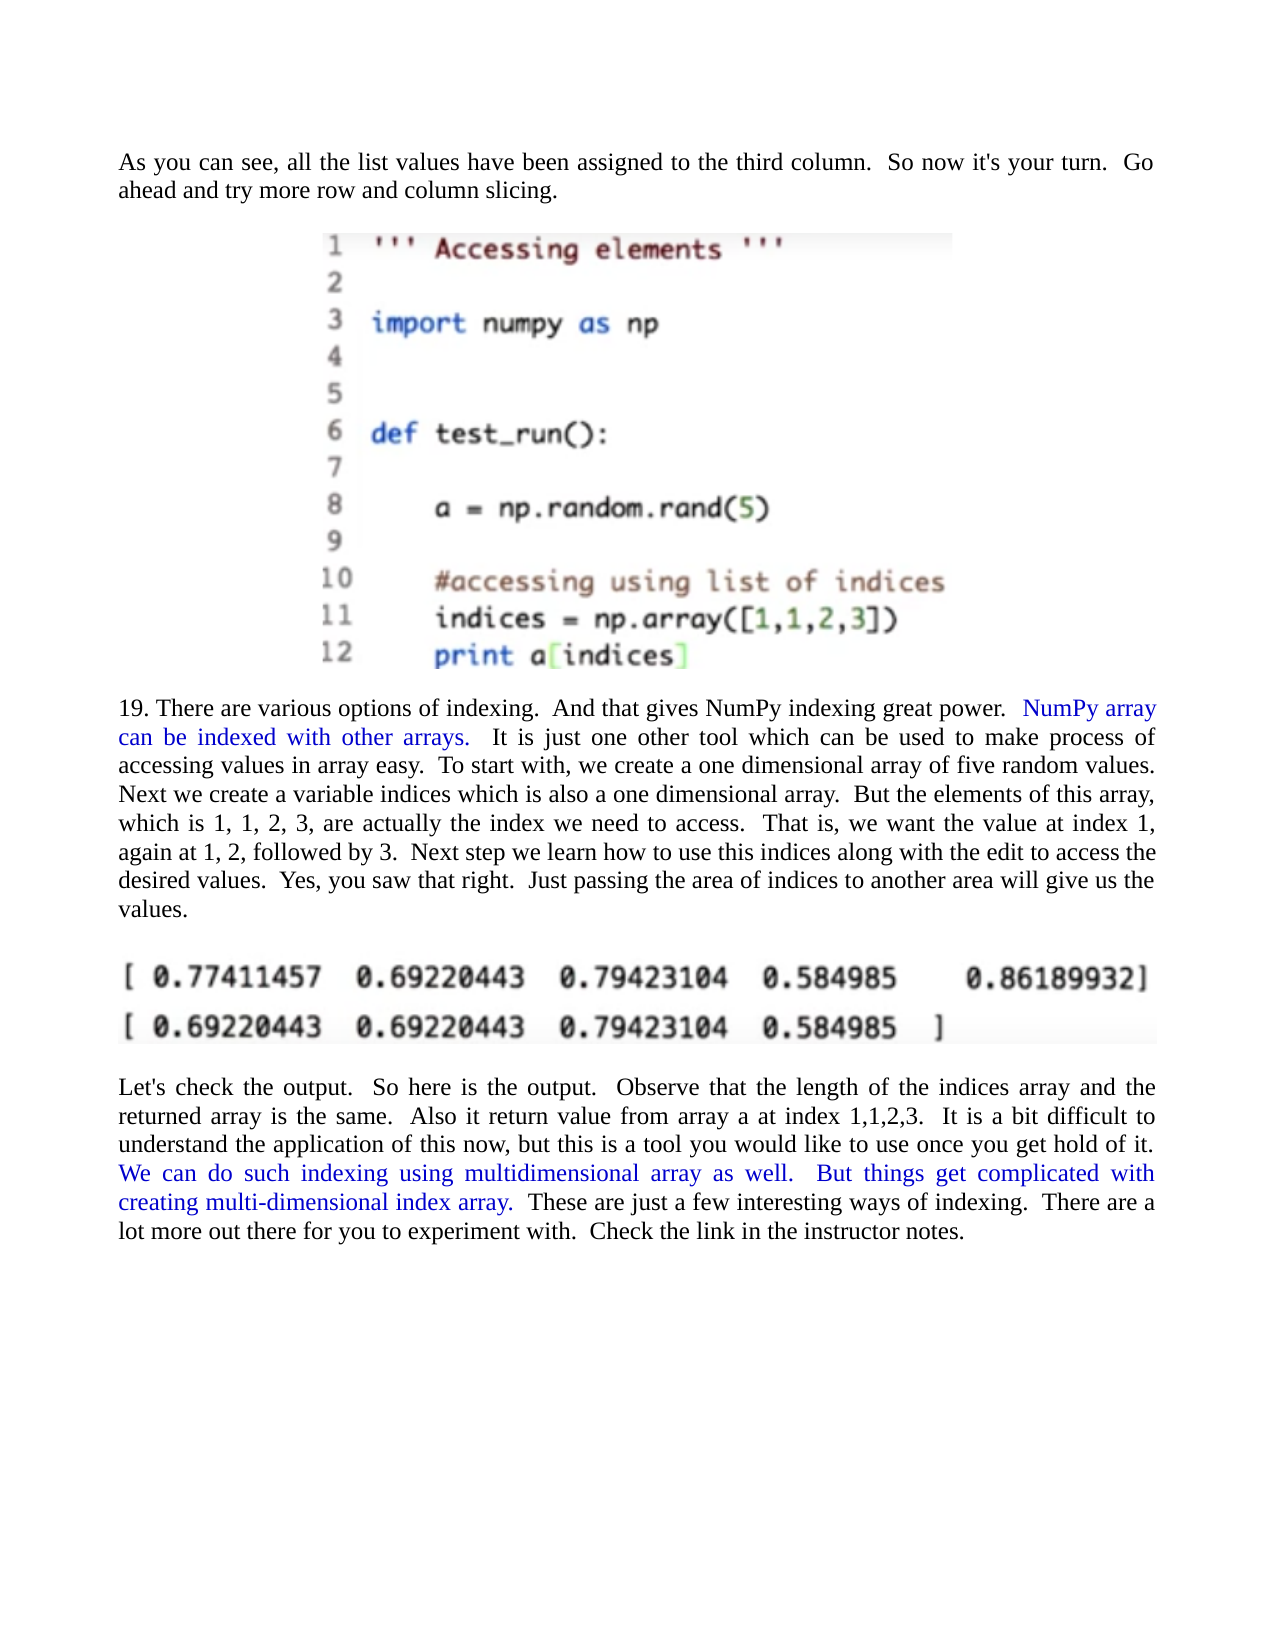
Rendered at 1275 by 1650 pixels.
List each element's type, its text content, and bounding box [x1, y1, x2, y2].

picture [118, 951, 1157, 1044]
text As you can see, all the list values have been assigned to the third column. So now it's your turn. Go ahead and try more row and column slicing. [118, 147, 1157, 204]
text Let's check the output. So here is the output. Observe that the length of the indices array and the returned array is the same. Also it return value from array a at index 1,1,2,3. It is a bit difficult to understand the application of this now, but this is a tool you would like to use once you get hold of it. We can do such indexing using multidimensional array as well. But things get complicated with creating multi-dimensional index array. These are just a few interesting ways of indexing. There are a lot more out there for you to experiment with. Check the link in the instructor notes. [118, 1072, 1157, 1244]
text 19. There are various options of indexing. And that gives NumPy indexing great power. NumPy array can be indexed with other arrays. It is just one other tool which can be used to make process of accessing values in array easy. To start with, we create a one dimensional array of five random values. Next we create a variable indices which is also a one dimensional array. But the elements of this array, which is 1, 1, 2, 3, are actually the index we need to access. That is, we want the value at index 1, again at 1, 2, followed by 3. Next step we learn how to use this indices along with the edit to access the desired values. Yes, you saw that right. Just passing the area of indices to another area will give us the values. [118, 693, 1157, 923]
picture [322, 233, 953, 669]
